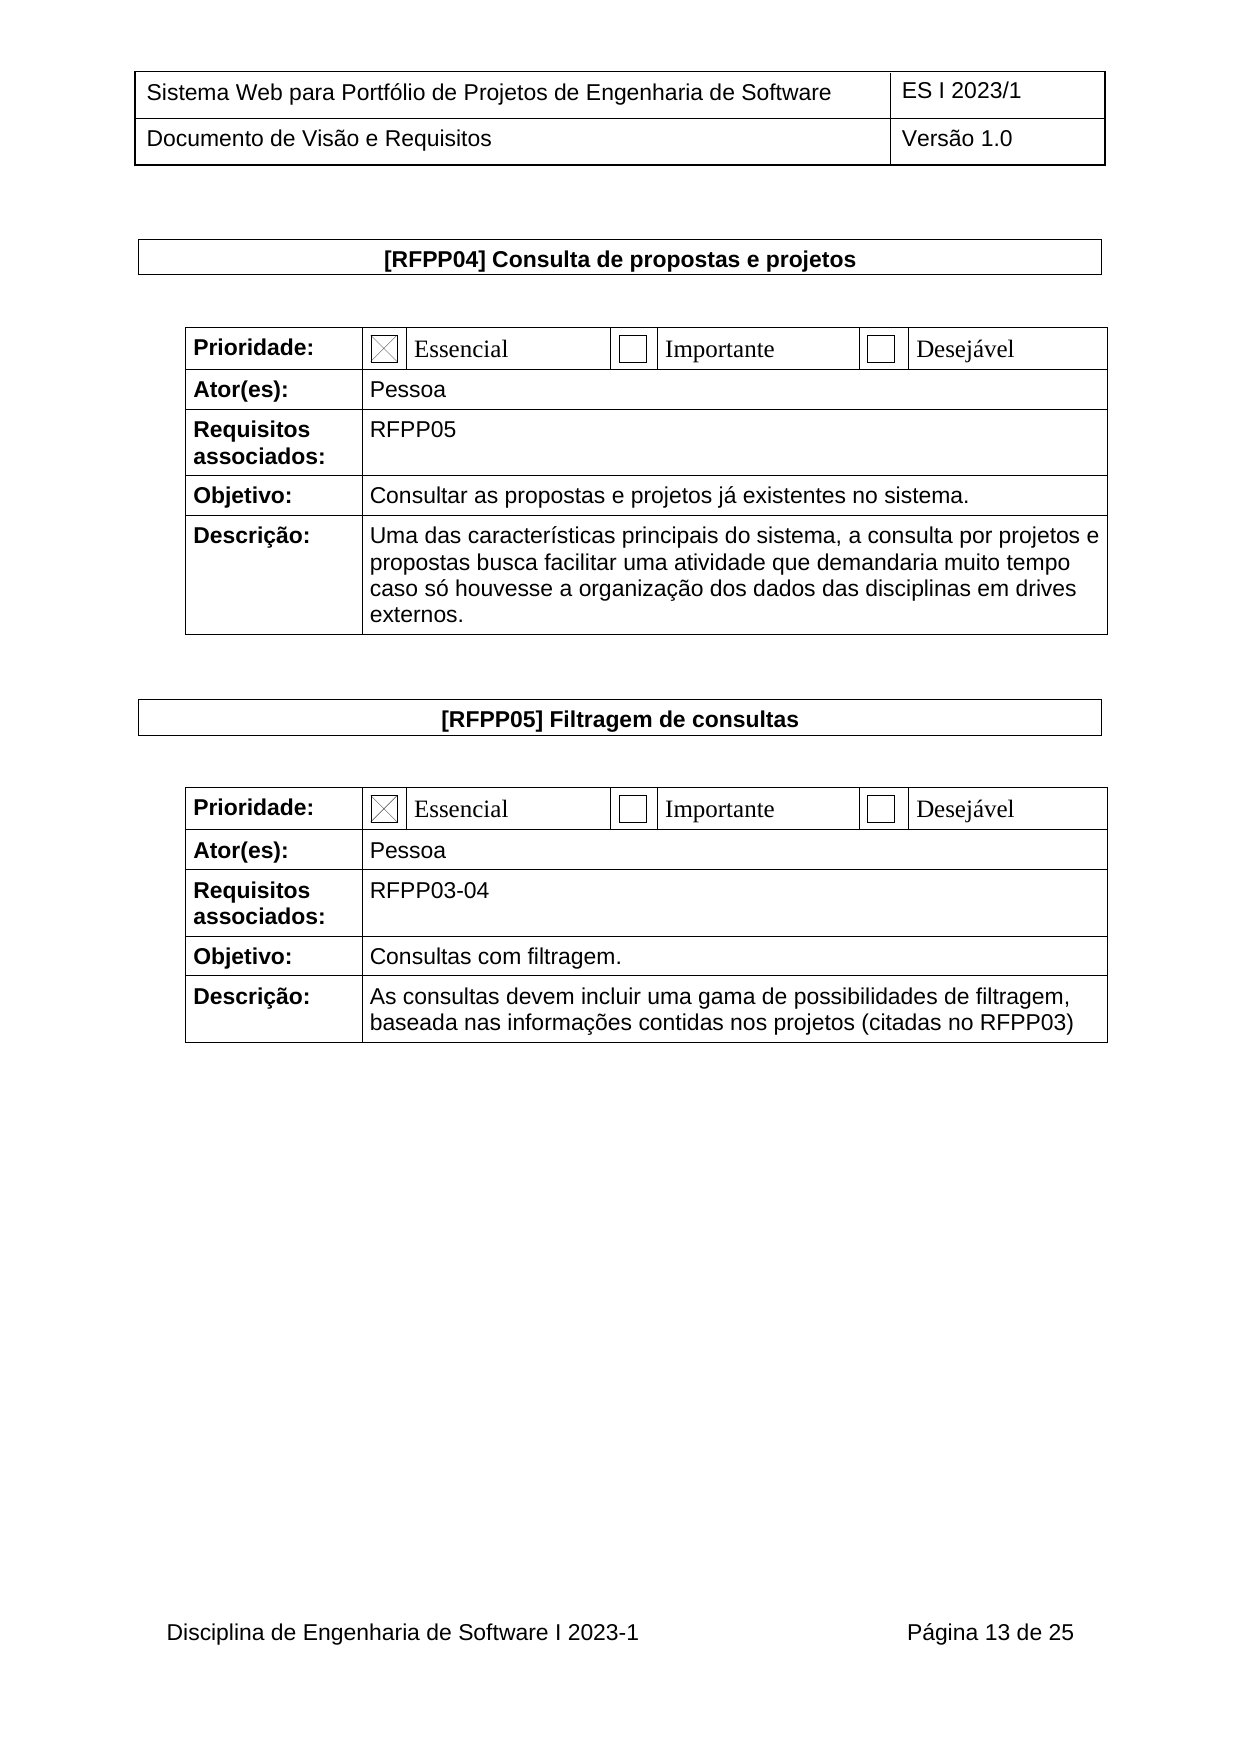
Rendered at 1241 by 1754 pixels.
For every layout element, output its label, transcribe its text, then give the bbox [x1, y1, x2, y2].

table_cell Ator(es): [186, 830, 362, 869]
table_cell Objetivo: [186, 937, 362, 975]
table_cell Requisitos associados: [186, 410, 362, 475]
table_cell Pessoa [363, 830, 1107, 869]
table_header Prioridade: [186, 328, 362, 369]
table_header [860, 788, 908, 829]
table_header [611, 328, 657, 369]
table_cell Requisitos associados: [186, 870, 362, 936]
table_cell Consultas com filtragem. [363, 937, 1107, 975]
table_header [363, 328, 406, 369]
table_cell RFPP03-04 [363, 870, 1107, 936]
text [RFPP05] Filtragem de consultas [139, 700, 1101, 735]
table_cell Descrição: [186, 516, 362, 634]
table_header Importante [658, 788, 859, 829]
table_cell Ator(es): [186, 370, 362, 409]
table_cell Uma das características principais do sistema, a consulta por projetos e propostas busca facilitar uma atividade que demandaria muito tempo caso só houvesse a organização dos dados das disciplinas em drives externos. [363, 516, 1107, 634]
table_header Desejável [909, 328, 1107, 369]
table_header Essencial [407, 328, 610, 369]
table_header Prioridade: [186, 788, 362, 829]
table_cell As consultas devem incluir uma gama de possibilidades de filtragem, baseada nas informações contidas nos projetos (citadas no RFPP03) [363, 976, 1107, 1042]
table_cell Consultar as propostas e projetos já existentes no sistema. [363, 476, 1107, 515]
table_header Importante [658, 328, 859, 369]
table_cell Descrição: [186, 976, 362, 1042]
table_cell RFPP05 [363, 410, 1107, 475]
table_header [363, 788, 406, 829]
table_cell Pessoa [363, 370, 1107, 409]
table_header Essencial [407, 788, 610, 829]
table_cell Objetivo: [186, 476, 362, 515]
table_header [860, 328, 908, 369]
table_header [611, 788, 657, 829]
table_header Desejável [909, 788, 1107, 829]
text [RFPP04] Consulta de propostas e projetos [139, 240, 1101, 274]
